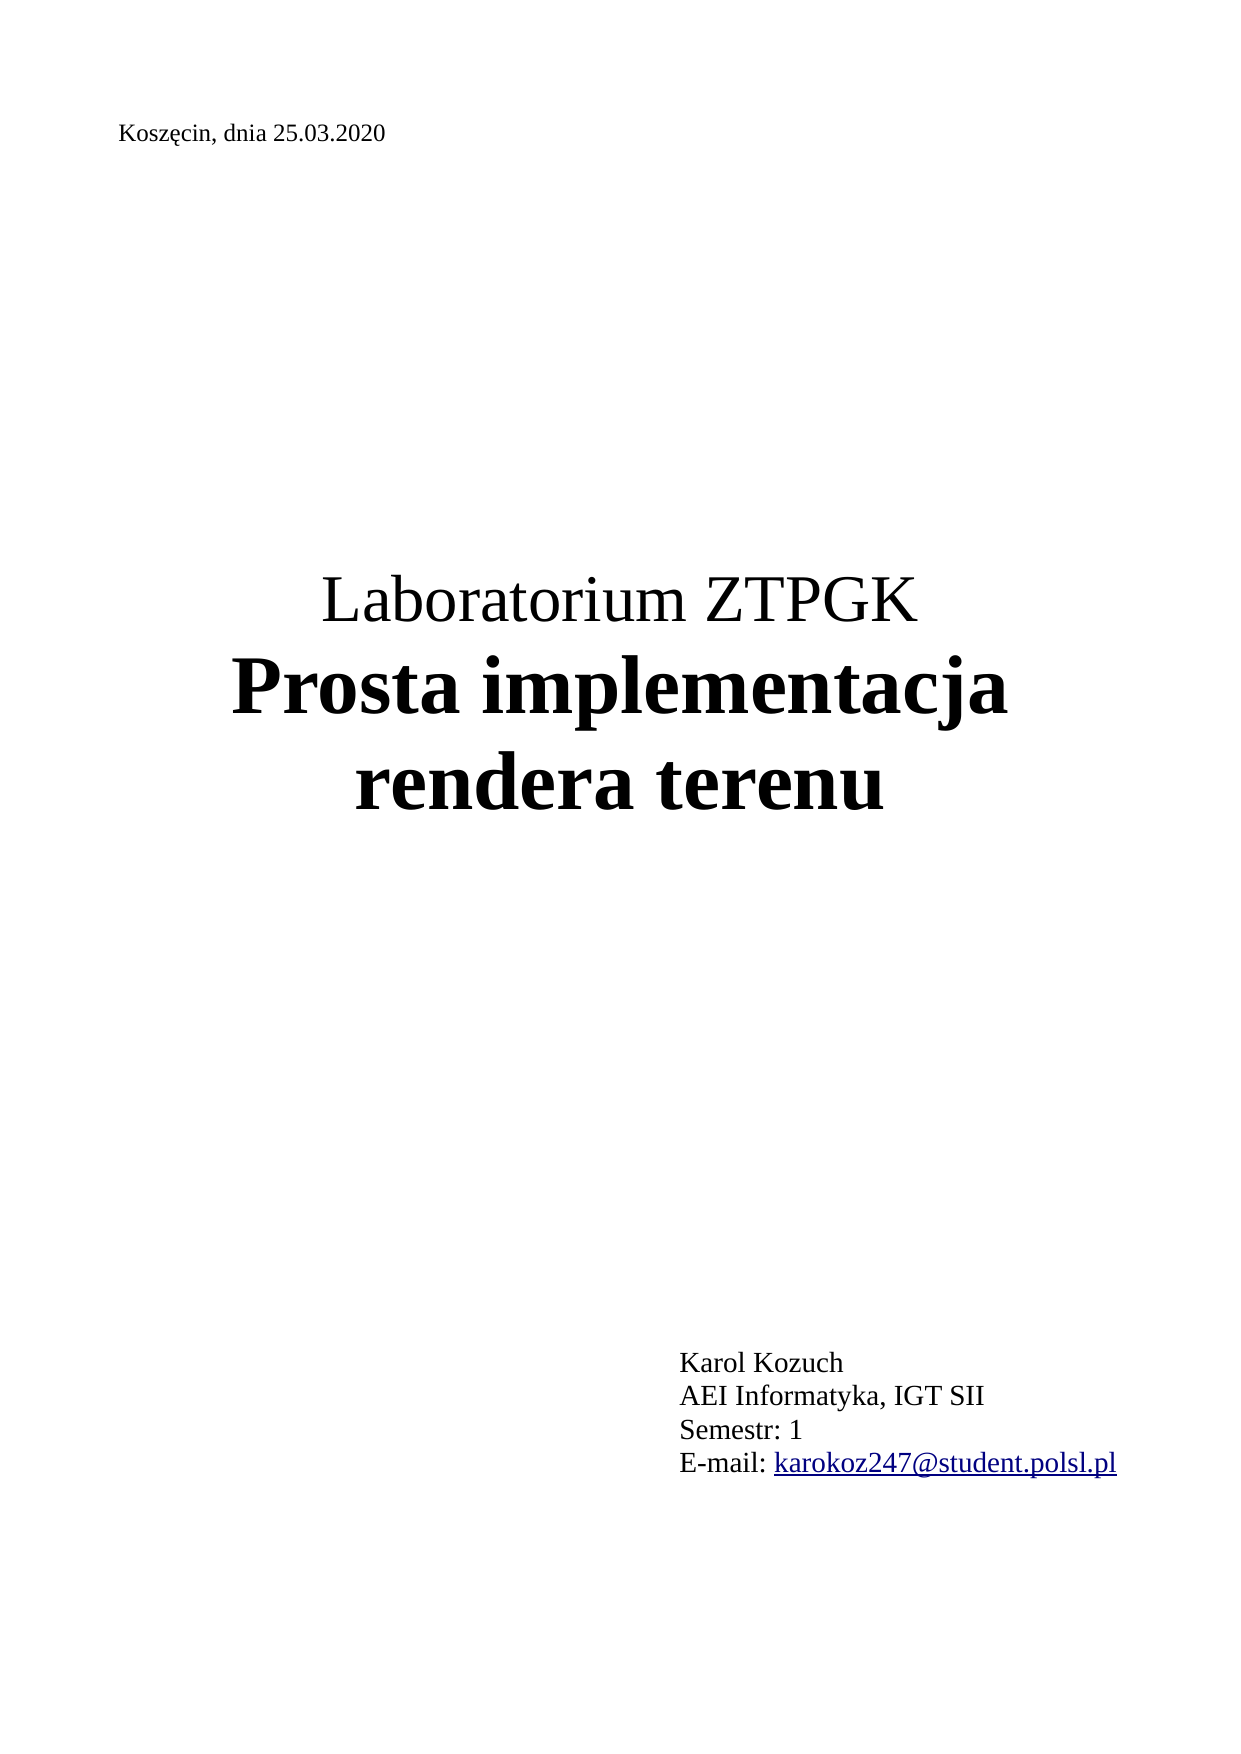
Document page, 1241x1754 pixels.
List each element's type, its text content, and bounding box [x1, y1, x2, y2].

text Laboratorium ZTPGK [118, 559, 1122, 636]
text Semestr: 1 E-mail: karokoz247@student.polsl.pl [118, 1412, 1122, 1479]
text Prosta implementacja rendera terenu [118, 636, 1122, 827]
text Karol Kozuch [118, 1345, 1122, 1378]
text Koszęcin, dnia 25.03.2020 [118, 118, 1122, 147]
text AEI Informatyka, IGT SII [118, 1378, 1122, 1412]
